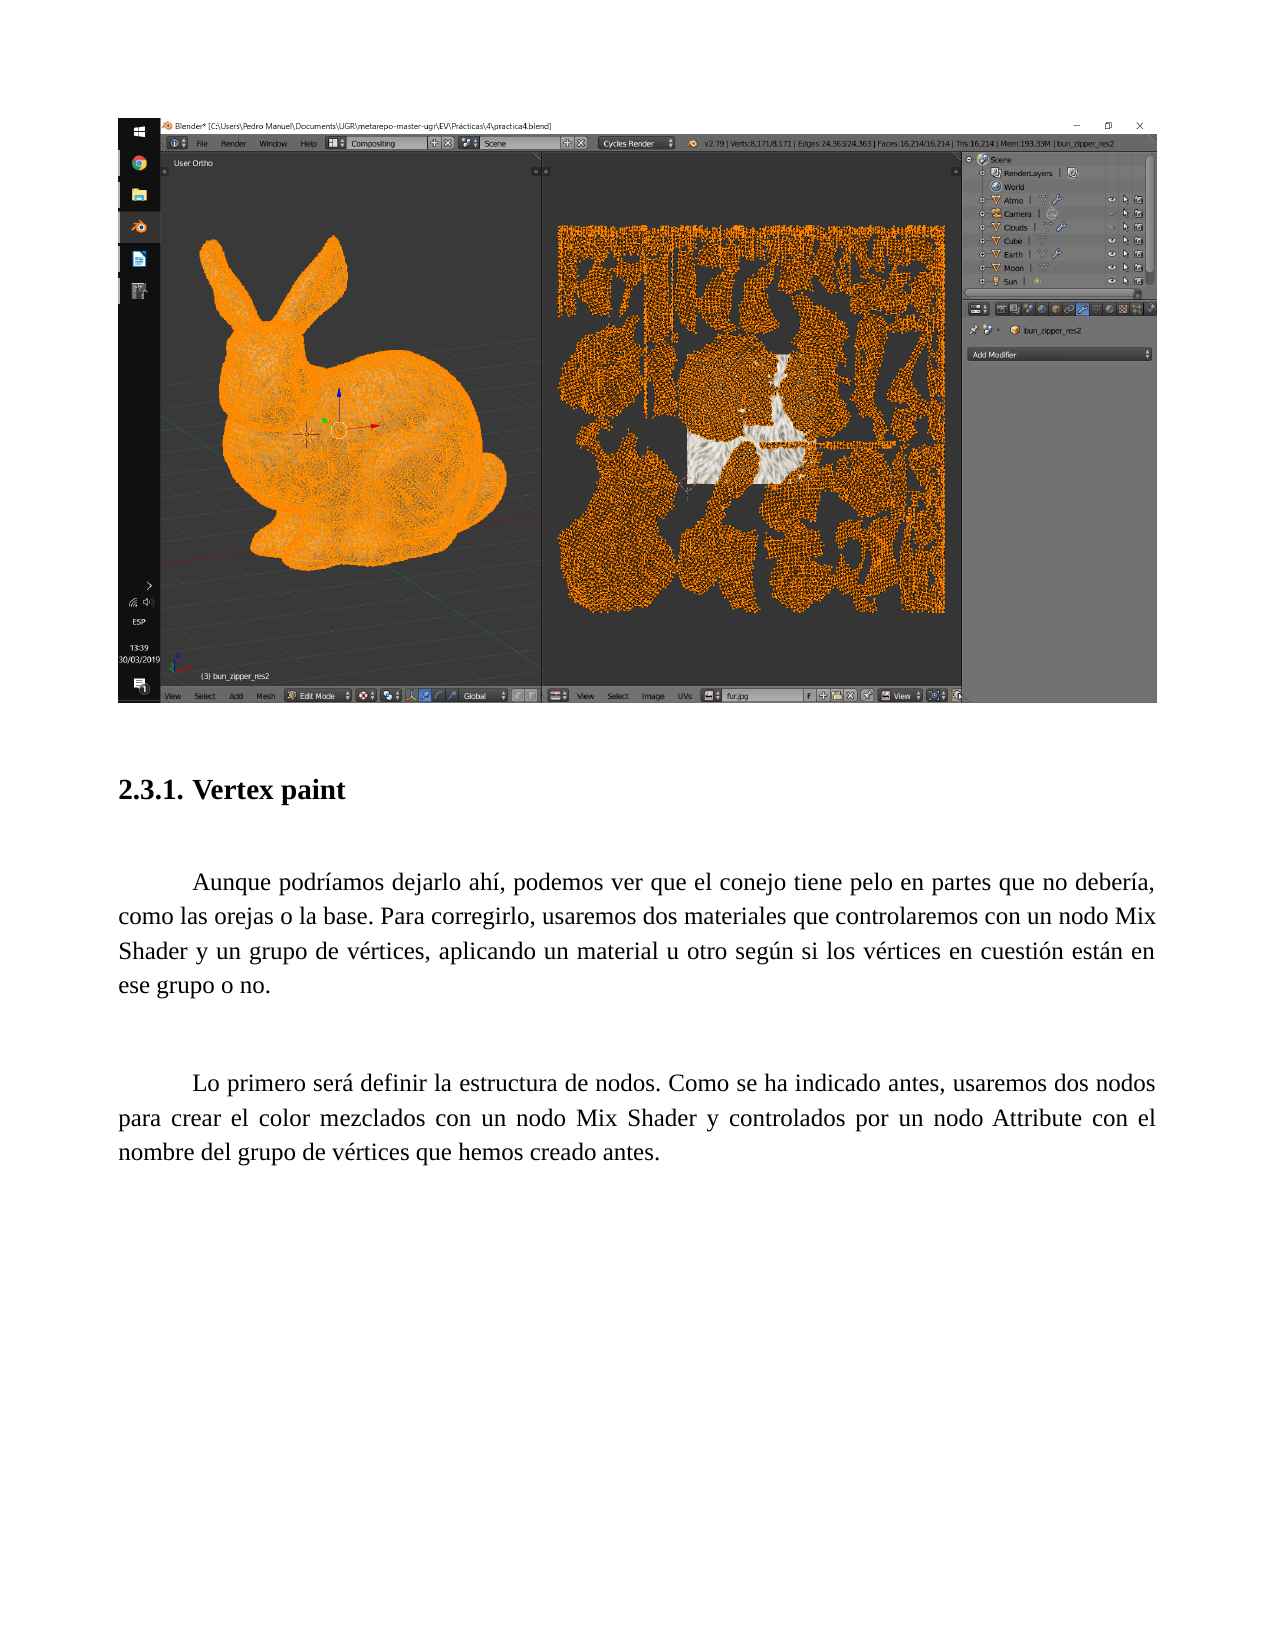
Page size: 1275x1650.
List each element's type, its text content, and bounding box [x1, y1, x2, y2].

text Lo primero será definir la estructura de nodos. Como se ha indicado antes, usaremos dos nodos para crear el color mezclados con un nodo Mix Shader y controlados por un nodo Attribute con el nombre del grupo de vértices que hemos creado antes. [118, 1068, 1157, 1166]
picture [118, 118, 1157, 703]
text Aunque podríamos dejarlo ahí, podemos ver que el conejo tiene pelo en partes que no debería, como las orejas o la base. Para corregirlo, usaremos dos materiales que controlaremos con un nodo Mix Shader y un grupo de vértices, aplicando un material u otro según si los vértices en cuestión están en ese grupo o no. [118, 867, 1157, 999]
subtitle 2.3.1. Vertex paint [118, 772, 1157, 805]
